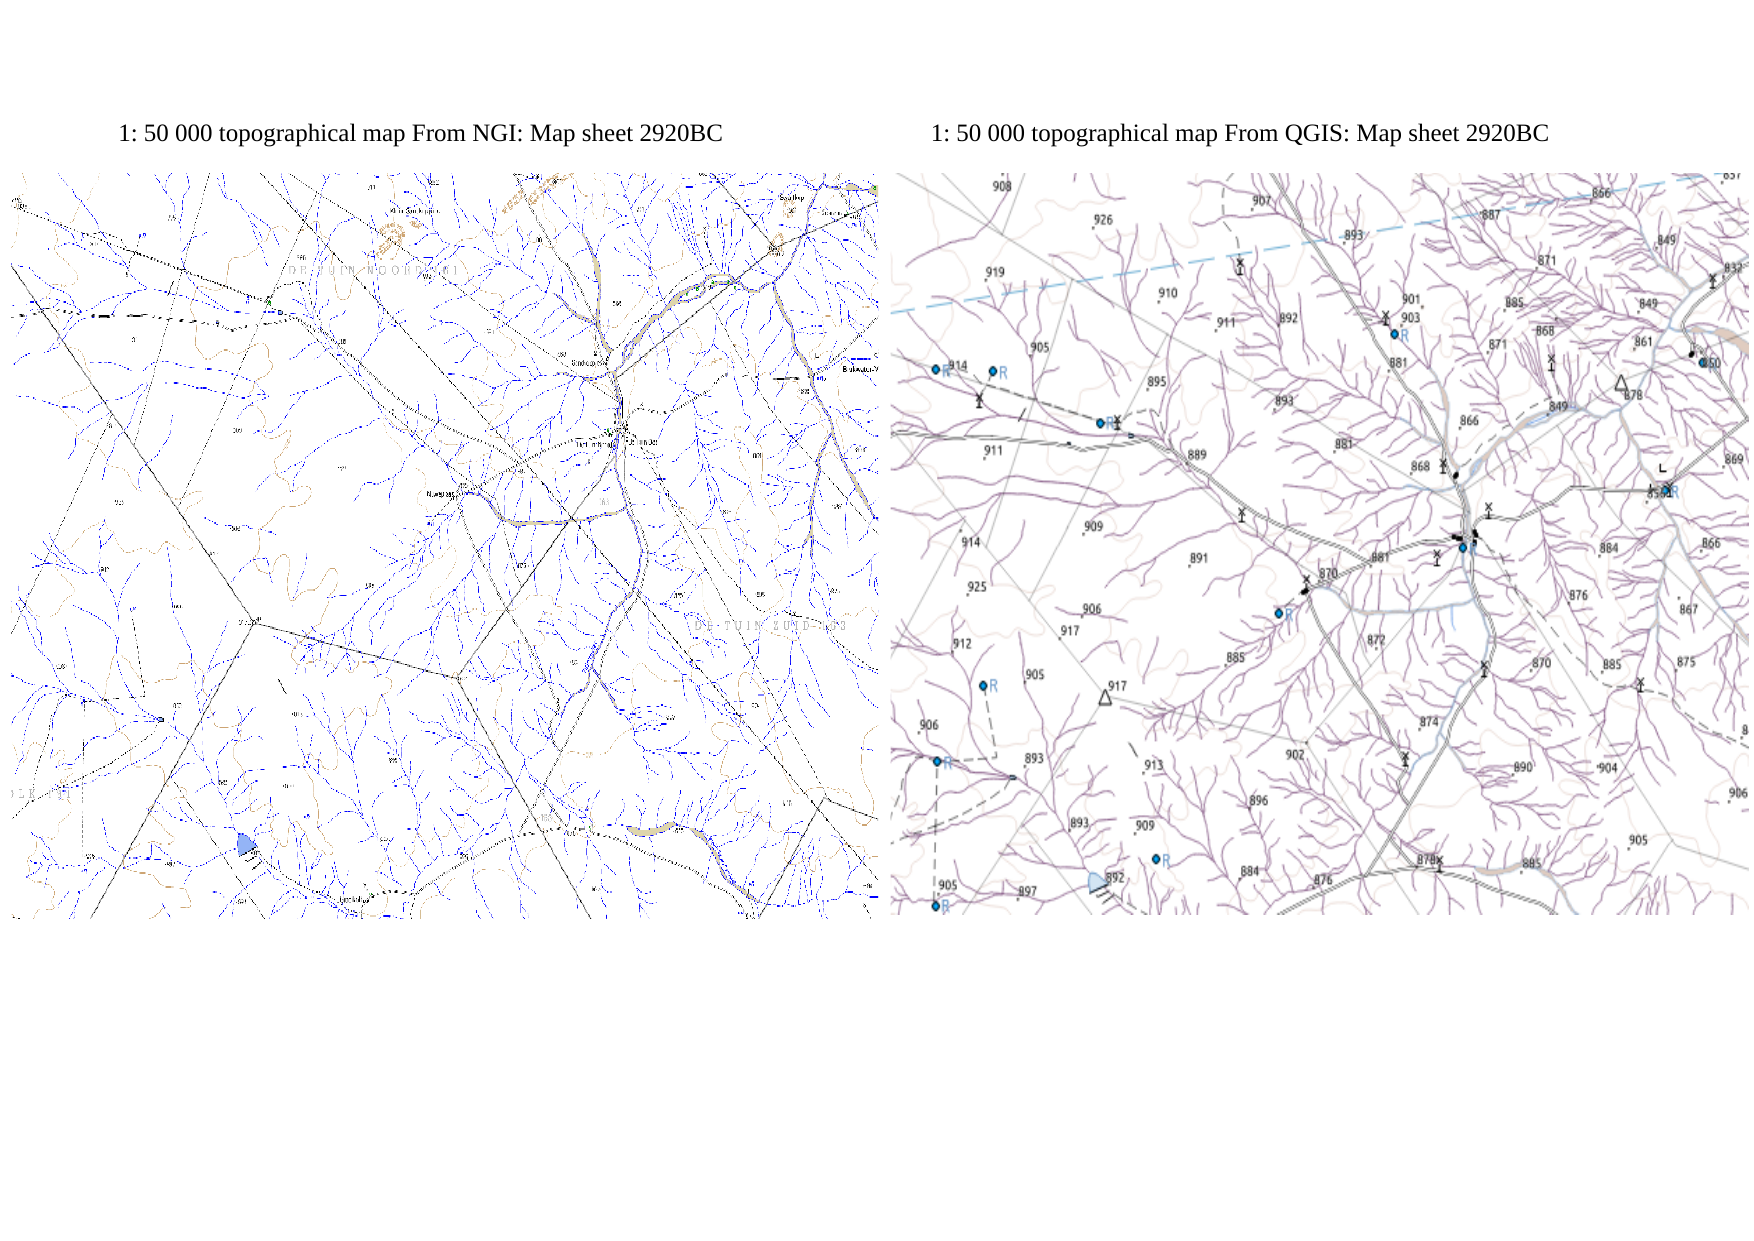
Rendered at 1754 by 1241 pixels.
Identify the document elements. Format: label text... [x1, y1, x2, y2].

picture [11, 173, 879, 921]
picture [890, 173, 1749, 915]
text 1: 50 000 topographical map From NGI: Map sheet 2920BC 1: 50 000 topographical map From QGIS: Map sheet 2920BC [118, 118, 1636, 147]
